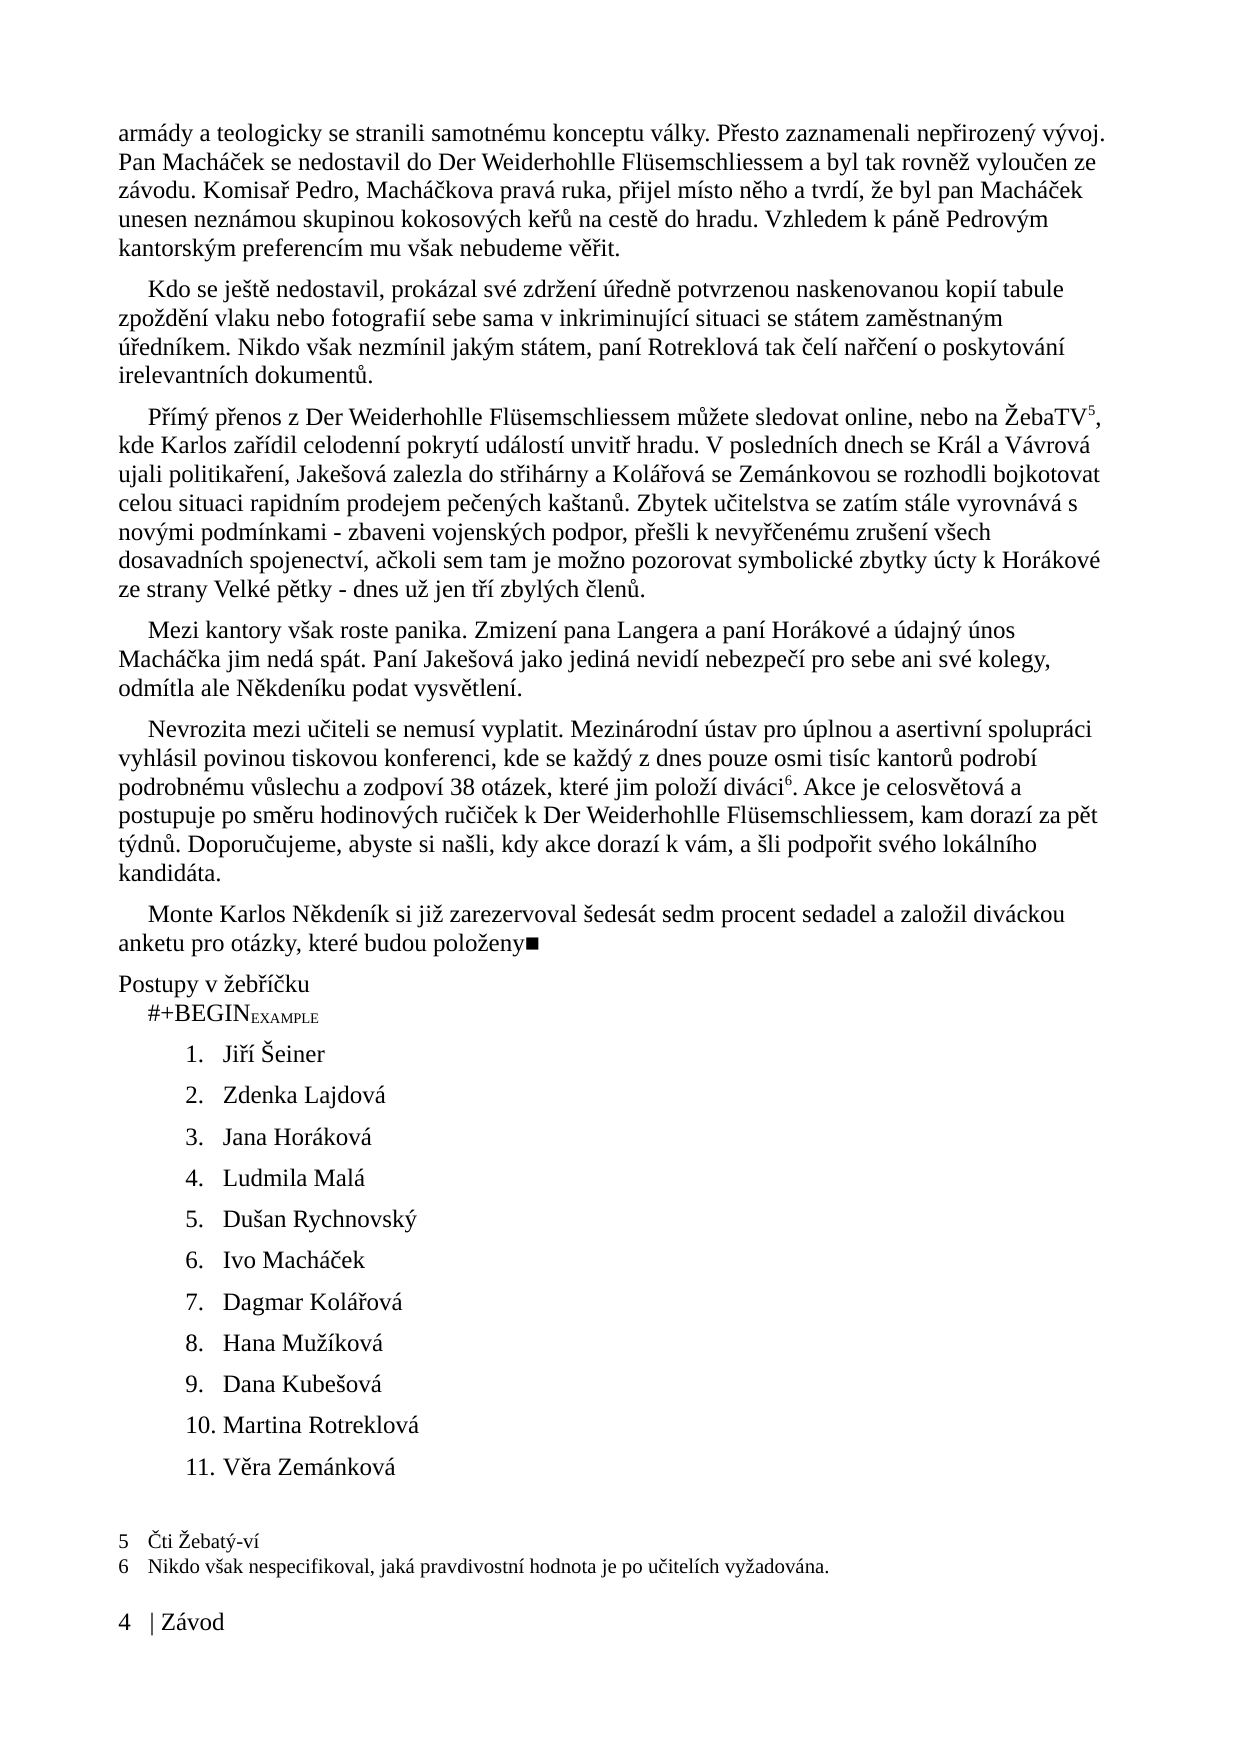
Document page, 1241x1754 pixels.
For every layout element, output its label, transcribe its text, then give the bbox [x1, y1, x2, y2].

text Čti Žebatý-ví [118, 1529, 1122, 1553]
text Monte Karlos Někdeník si již zarezervoval šedesát sedm procent sedadel a založil diváckou anketu pro otázky, které budou položeny■ [118, 899, 1122, 957]
subtitle Postupy v žebříčku [118, 969, 1122, 998]
text #+BEGINEXAMPLE [118, 998, 1122, 1027]
list Ludmila Malá [156, 1163, 1122, 1192]
list Ivo Macháček [156, 1246, 1122, 1274]
text Nikdo však nespecifikoval, jaká pravdivostní hodnota je po učitelích vyžadována. [118, 1553, 1122, 1578]
list Dušan Rychnovský [156, 1204, 1122, 1233]
list Jiří Šeiner [156, 1039, 1122, 1068]
list Hana Mužíková [156, 1328, 1122, 1357]
text Nevrozita mezi učiteli se nemusí vyplatit. Mezinárodní ústav pro úplnou a asertivní spolupráci vyhlásil povinou tiskovou konferenci, kde se každý z dnes pouze osmi tisíc kantorů podrobí podrobnému vůslechu a zodpoví 38 otázek, které jim položí diváci. Akce je celosvětová a postupuje po směru hodinových ručiček k Der Weiderhohlle Flüsemschliessem, kam dorazí za pět týdnů. Doporučujeme, abyste si našli, kdy akce dorazí k vám, a šli podpořit svého lokálního kandidáta. [118, 714, 1122, 887]
list Jana Horáková [156, 1122, 1122, 1151]
text Kdo se ještě nedostavil, prokázal své zdržení úředně potvrzenou naskenovanou kopií tabule zpoždění vlaku nebo fotografií sebe sama v inkriminující situaci se státem zaměstnaným úředníkem. Nikdo však nezmínil jakým státem, paní Rotreklová tak čelí nařčení o poskytování irelevantních dokumentů. [118, 274, 1122, 389]
list Zdenka Lajdová [156, 1081, 1122, 1109]
list Dana Kubešová [156, 1369, 1122, 1398]
text Mezi kantory však roste panika. Zmizení pana Langera a paní Horákové a údajný únos Macháčka jim nedá spát. Paní Jakešová jako jediná nevidí nebezpečí pro sebe ani své kolegy, odmítla ale Někdeníku podat vysvětlení. [118, 616, 1122, 702]
list Dagmar Kolářová [156, 1287, 1122, 1316]
list Martina Rotreklová [156, 1411, 1122, 1439]
text armády a teologicky se stranili samotnému konceptu války. Přesto zaznamenali nepřirozený vývoj. Pan Macháček se nedostavil do Der Weiderhohlle Flüsemschliessem a byl tak rovněž vyloučen ze závodu. Komisař Pedro, Macháčkova pravá ruka, přijel místo něho a tvrdí, že byl pan Macháček unesen neznámou skupinou kokosových keřů na cestě do hradu. Vzhledem k páně Pedrovým kantorským preferencím mu však nebudeme věřit. [118, 118, 1122, 262]
text Přímý přenos z Der Weiderhohlle Flüsemschliessem můžete sledovat online, nebo na ŽebaTV, kde Karlos zařídil celodenní pokrytí událostí unvitř hradu. V posledních dnech se Král a Vávrová ujali politikaření, Jakešová zalezla do střihárny a Kolářová se Zemánkovou se rozhodli bojkotovat celou situaci rapidním prodejem pečených kaštanů. Zbytek učitelstva se zatím stále vyrovnává s novými podmínkami - zbaveni vojenských podpor, přešli k nevyřčenému zrušení všech dosavadních spojenectví, ačkoli sem tam je možno pozorovat symbolické zbytky úcty k Horákové ze strany Velké pětky - dnes už jen tří zbylých členů. [118, 402, 1122, 603]
list Věra Zemánková [156, 1452, 1122, 1481]
